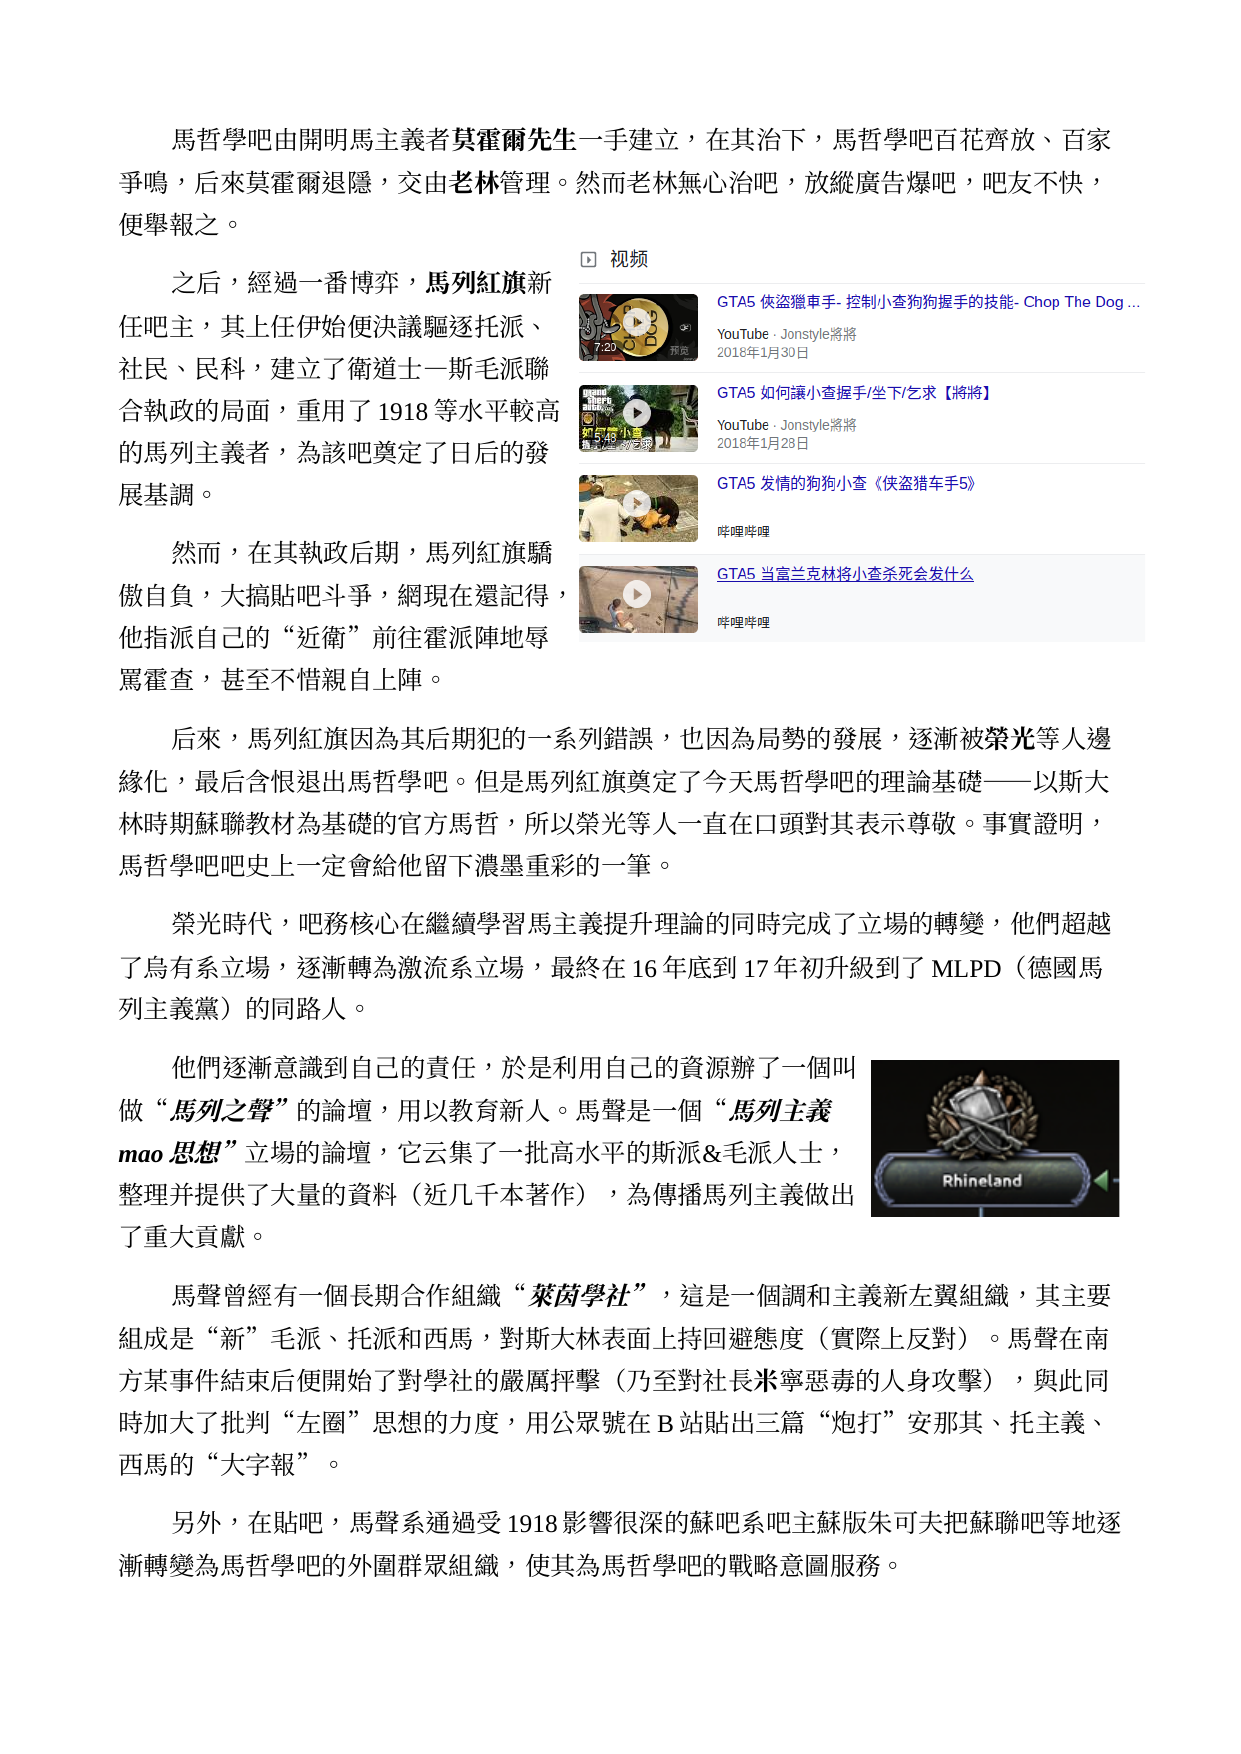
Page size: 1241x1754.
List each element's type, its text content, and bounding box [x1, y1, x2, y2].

text 馬哲學吧由開明馬主義者莫霍爾先生一手建立，在其治下，馬哲學吧百花齊放、百家爭鳴，后來莫霍爾退隱，交由老林管理。然而老林無心治吧，放縱廣告爆吧，吧友不快，便舉報之。 [118, 118, 1122, 242]
picture [567, 243, 1146, 642]
text 馬聲曾經有一個長期合作組織“萊茵學社”，這是一個調和主義新左翼組織，其主要組成是“新”毛派、托派和西馬，對斯大林表面上持回避態度（實際上反對）。馬聲在南方某事件結束后便開始了對學社的嚴厲抨擊（乃至對社長米寧惡毒的人身攻擊），與此同時加大了批判“左圈”思想的力度，用公眾號在B站貼出三篇“炮打”安那其、托主義、西馬的“大字報”。 [118, 1274, 1122, 1481]
text 榮光時代，吧務核心在繼續學習馬主義提升理論的同時完成了立場的轉變，他們超越了烏有系立場，逐漸轉為激流系立場，最終在16年底到17年初升級到了MLPD（德國馬列主義黨）的同路人。 [118, 903, 1122, 1026]
text 后來，馬列紅旗因為其后期犯的一系列錯誤，也因為局勢的發展，逐漸被榮光等人邊緣化，最后含恨退出馬哲學吧。但是馬列紅旗奠定了今天馬哲學吧的理論基礎——以斯大林時期蘇聯教材為基礎的官方馬哲，所以榮光等人一直在口頭對其表示尊敬。事實證明，馬哲學吧吧史上一定會給他留下濃墨重彩的一筆。 [118, 717, 1122, 883]
text 另外，在貼吧，馬聲系通過受1918影響很深的蘇吧系吧主蘇版朱可夫把蘇聯吧等地逐漸轉變為馬哲學吧的外圍群眾組織，使其為馬哲學吧的戰略意圖服務。 [118, 1501, 1122, 1583]
picture [871, 1060, 1120, 1217]
text 之后，經過一番博弈，馬列紅旗新任吧主，其上任伊始便決議驅逐托派、社民、民科，建立了衛道士—斯毛派聯合執政的局面，重用了1918等水平較高的馬列主義者，為該吧奠定了日后的發展基調。 [118, 262, 567, 511]
text 然而，在其執政后期，馬列紅旗驕傲自負，大搞貼吧斗爭，網現在還記得，他指派自己的“近衛”前往霍派陣地辱罵霍查，甚至不惜親自上陣。 [118, 531, 1122, 697]
text 他們逐漸意識到自己的責任，於是利用自己的資源辦了一個叫做“馬列之聲”的論壇，用以教育新人。馬聲是一個“馬列主義mao思想”立場的論壇，它云集了一批高水平的斯派&毛派人士，整理并提供了大量的資料（近几千本著作），為傳播馬列主義做出了重大貢獻。 [118, 1046, 1122, 1254]
